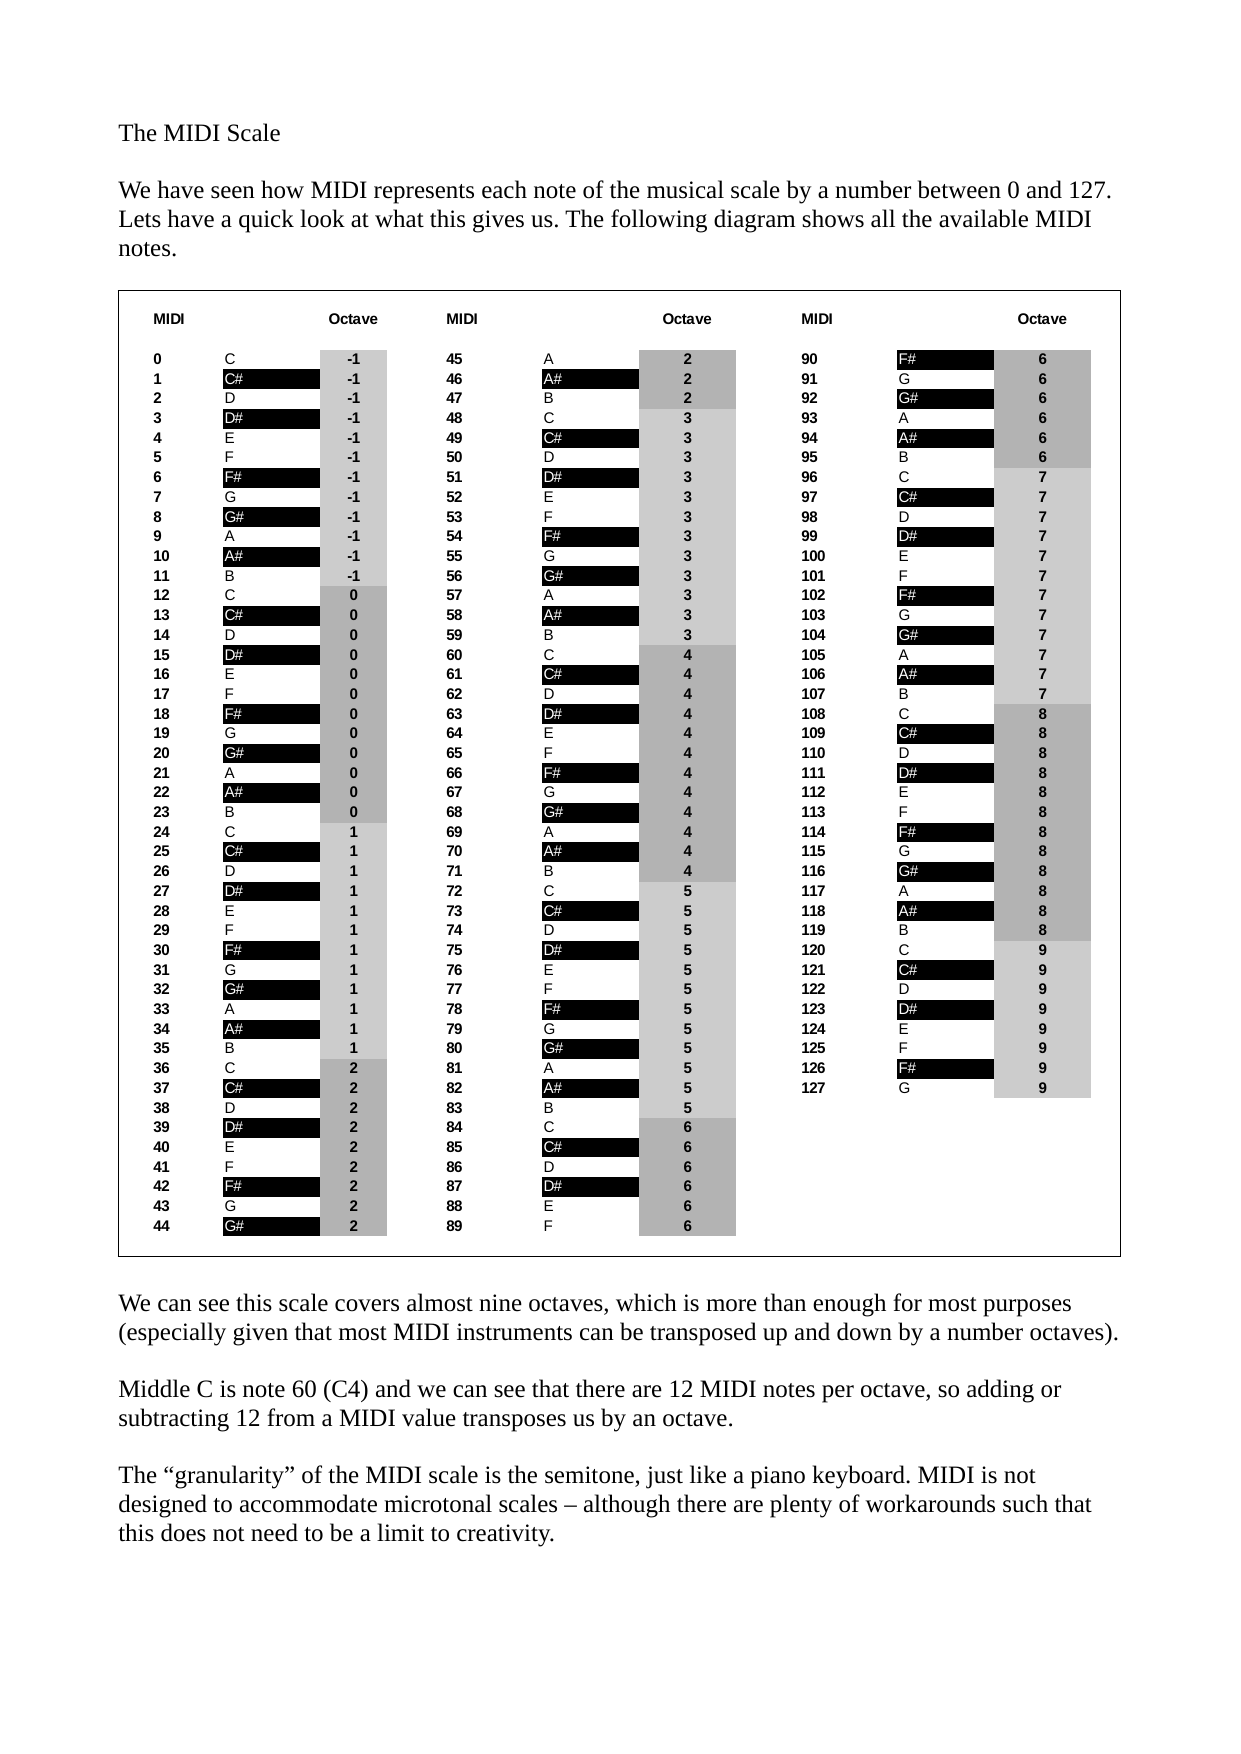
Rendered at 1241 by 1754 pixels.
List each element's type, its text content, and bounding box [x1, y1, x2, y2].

text We can see this scale covers almost nine octaves, which is more than enough for most purposes (especially given that most MIDI instruments can be transposed up and down by a number octaves). [118, 1288, 1122, 1346]
text We have seen how MIDI represents each note of the musical scale by a number between 0 and 127. Lets have a quick look at what this gives us. The following diagram shows all the available MIDI notes. [118, 176, 1122, 262]
text The “granularity” of the MIDI scale is the semitone, just like a piano keyboard. MIDI is not designed to accommodate microtonal scales – although there are plenty of workarounds such that this does not need to be a limit to creativity. [118, 1461, 1122, 1547]
text The MIDI Scale [118, 118, 1122, 147]
text Middle C is note 60 (C4) and we can see that there are 12 MIDI notes per octave, so adding or subtracting 12 from a MIDI value transposes us by an octave. [118, 1374, 1122, 1432]
